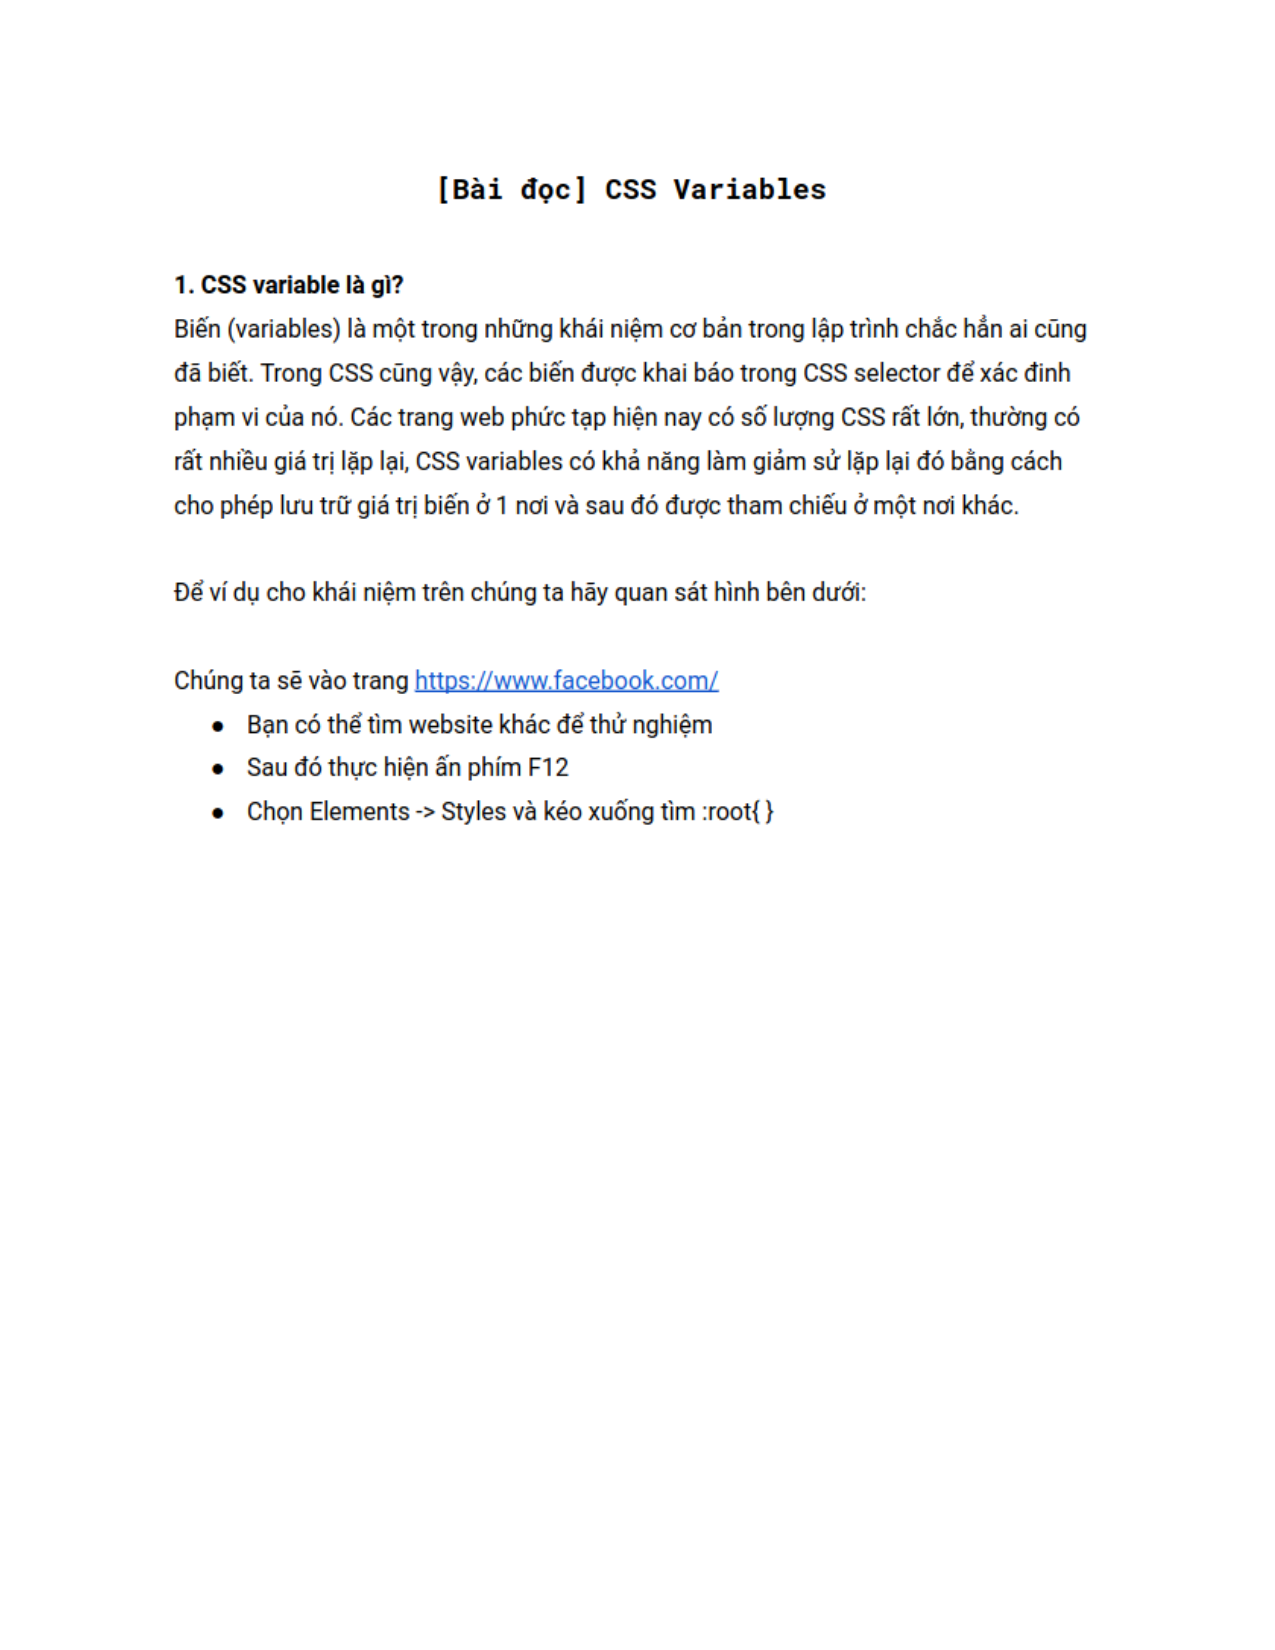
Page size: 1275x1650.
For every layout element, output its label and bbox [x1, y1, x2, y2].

picture [118, 146, 1157, 866]
